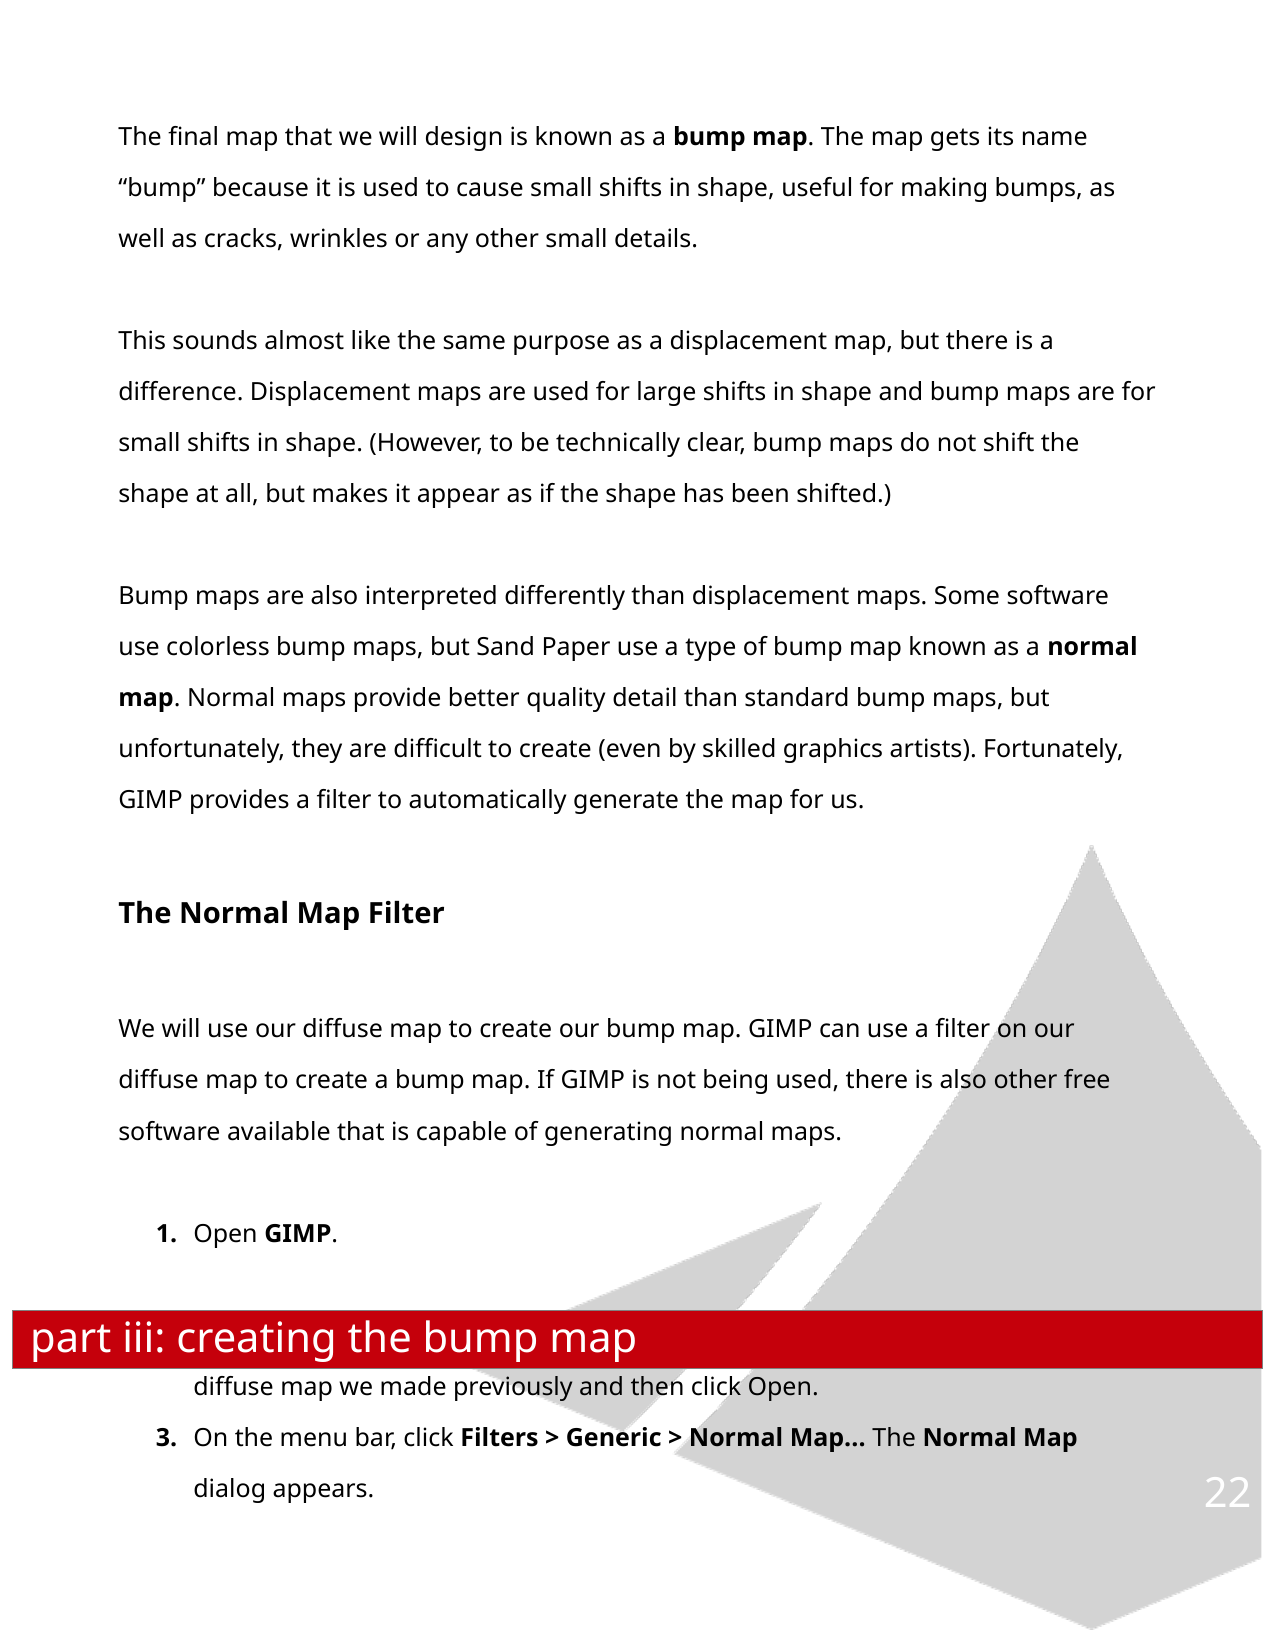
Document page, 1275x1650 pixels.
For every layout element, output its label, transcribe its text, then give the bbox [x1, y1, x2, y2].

list On the menu bar, click File > Open... The Open Image dialog appears. Locate the diffuse map we made previously and then click Open. [156, 1369, 428, 1402]
list Open GIMP. [156, 1215, 428, 1249]
text We will use our diffuse map to create our bump map. GIMP can use a filter on our diffuse map to create a bump map. If GIMP is not being used, there is also other free software available that is capable of generating normal maps. [118, 1011, 428, 1147]
text The Normal Map Filter [118, 892, 428, 932]
text The final map that we will design is known as a bump map. The map gets its name “bump” because it is used to cause small shifts in shape, useful for making bumps, as well as cracks, wrinkles or any other small details. [118, 118, 1157, 254]
list now look similar to Figure 24. If it does not, feel free to undo and [428, 817, 1262, 1310]
text Bump maps are also interpreted differently than displacement maps. Some software use colorless bump maps, but Sand Paper use a type of bump map known as a normal map. Normal maps provide better quality detail than standard bump maps, but unfortunately, they are difficult to create (even by skilled graphics artists). Fortunately, GIMP provides a filter to automatically generate the map for us. [118, 577, 1157, 816]
text This sounds almost like the same purpose as a displacement map, but there is a difference. Displacement maps are used for large shifts in shape and bump maps are for small shifts in shape. (However, to be technically clear, bump maps do not shift the shape at all, but makes it appear as if the shape has been shifted.) [118, 322, 1157, 509]
list now look similar to Figure 24. If it does not, feel free to undo and [428, 1369, 1262, 1650]
list On the menu bar, click Filters > Generic > Normal Map... The Normal Map dialog appears. [156, 1419, 428, 1504]
